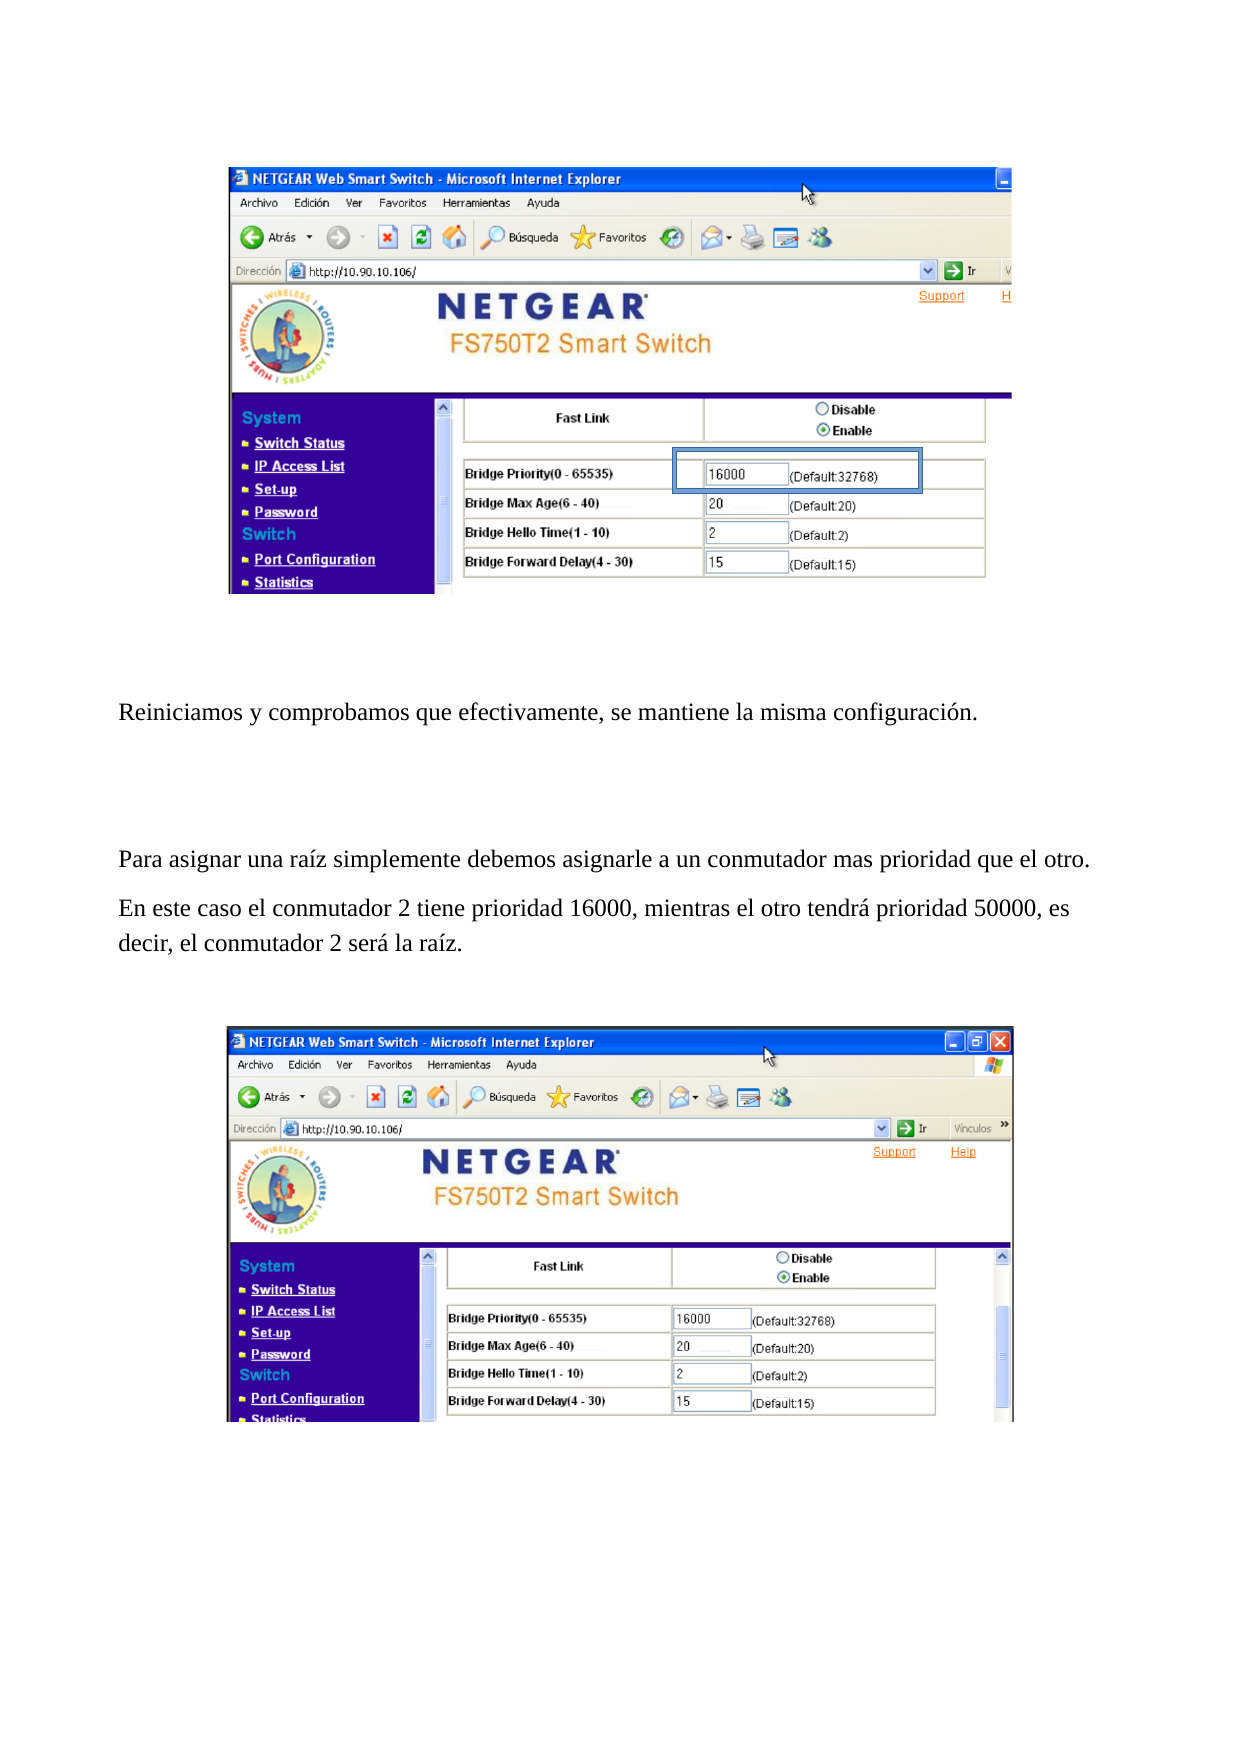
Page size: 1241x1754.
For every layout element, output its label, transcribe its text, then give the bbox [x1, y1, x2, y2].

text Para asignar una raíz simplemente debemos asignarle a un conmutador mas prioridad que el otro. [118, 844, 1122, 873]
picture [228, 167, 1012, 594]
text Reiniciamos y comprobamos que efectivamente, se mantiene la misma configuración. [118, 697, 1122, 726]
picture [226, 1026, 1014, 1422]
text En este caso el conmutador 2 tiene prioridad 16000, mientras el otro tendrá prioridad 50000, es decir, el conmutador 2 será la raíz. [118, 893, 1122, 957]
